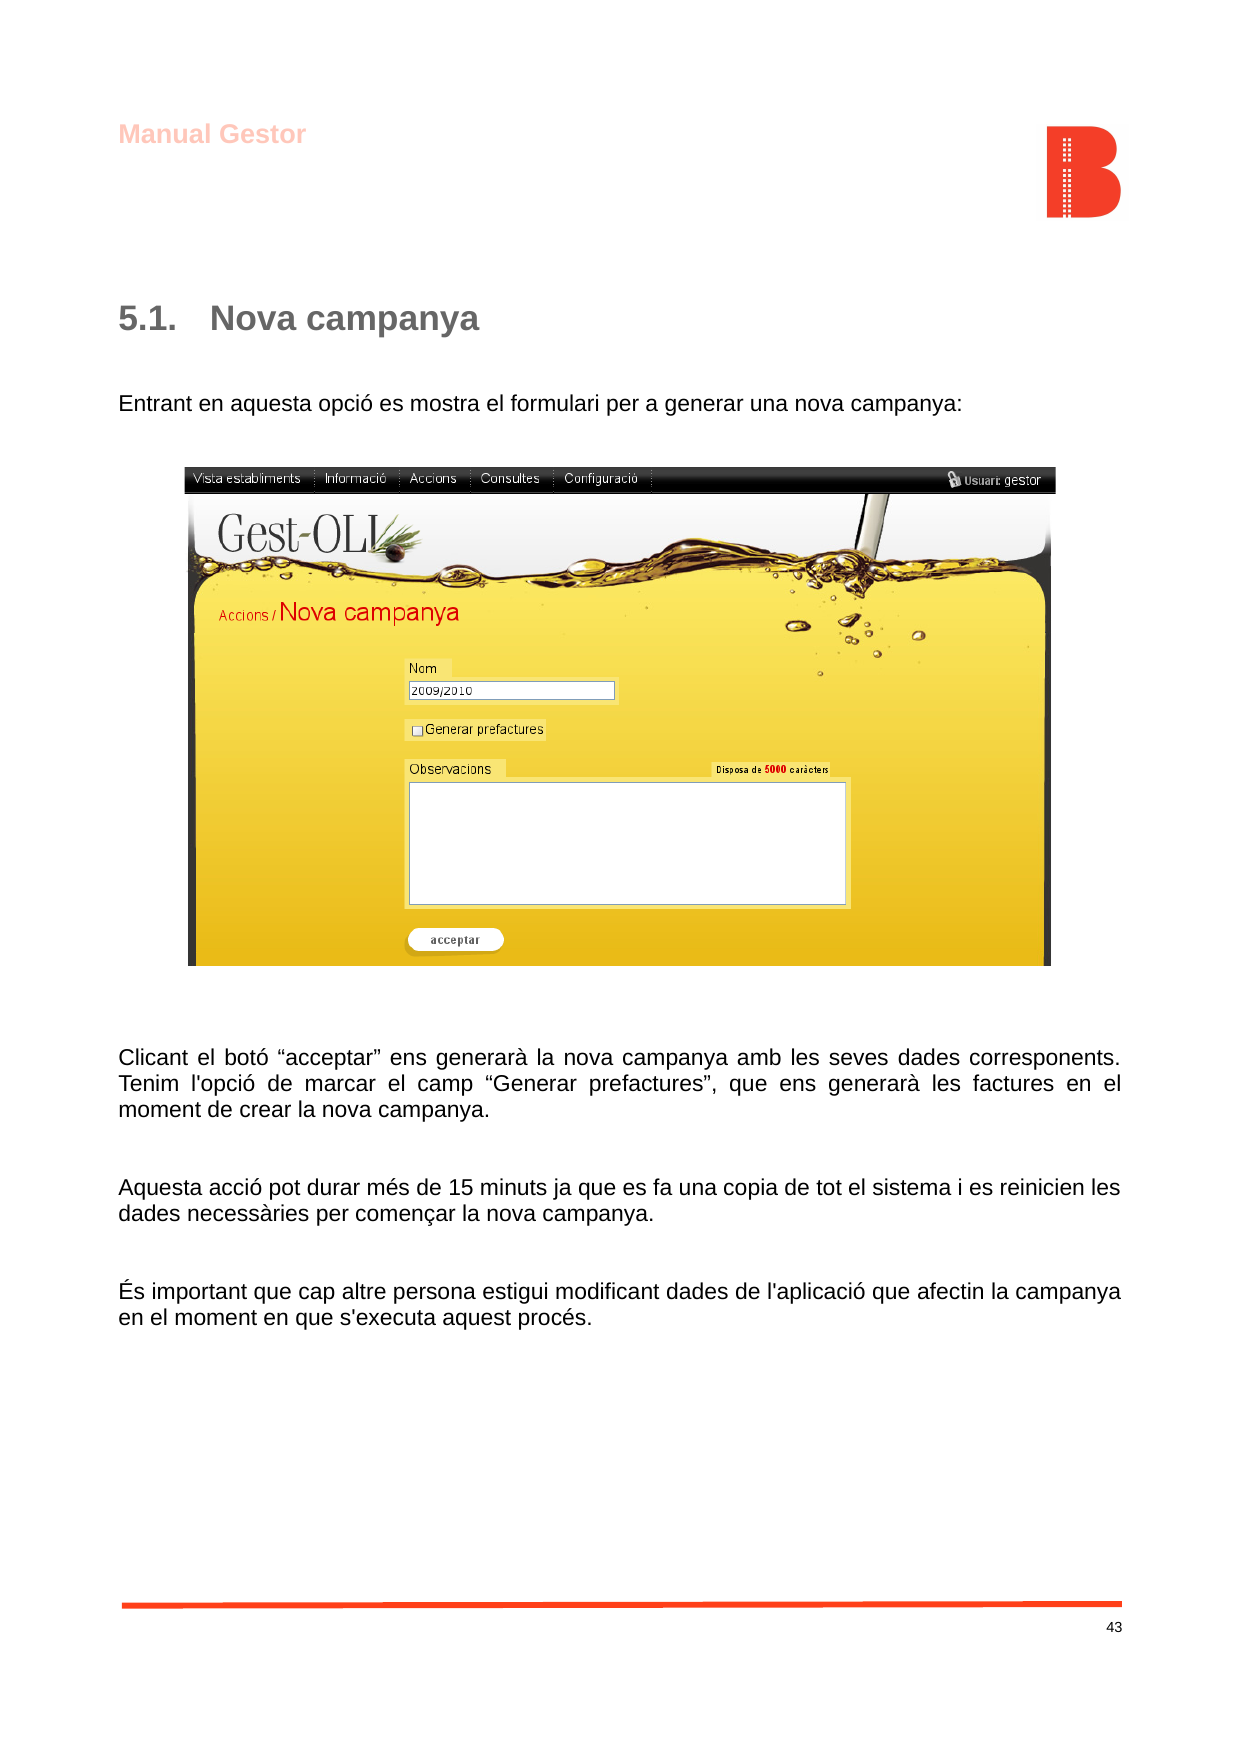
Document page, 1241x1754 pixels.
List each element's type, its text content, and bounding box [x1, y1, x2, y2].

subtitle Nova campanya [118, 298, 1122, 338]
text Entrant en aquesta opció es mostra el formulari per a generar una nova campanya: [118, 390, 1122, 416]
picture [1036, 124, 1130, 221]
text És important que cap altre persona estigui modificant dades de l'aplicació que afectin la campanya en el moment en que s'executa aquest procés. [118, 1278, 1122, 1331]
picture [184, 467, 1056, 966]
text Clicant el botó “acceptar” ens generarà la nova campanya amb les seves dades corresponents. Tenim l'opció de marcar el camp “Generar prefactures”, que ens generarà les factures en el moment de crear la nova campanya. [118, 1043, 1122, 1122]
text Aquesta acció pot durar més de 15 minuts ja que es fa una copia de tot el sistema i es reinicien les dades necessàries per començar la nova campanya. [118, 1174, 1122, 1227]
